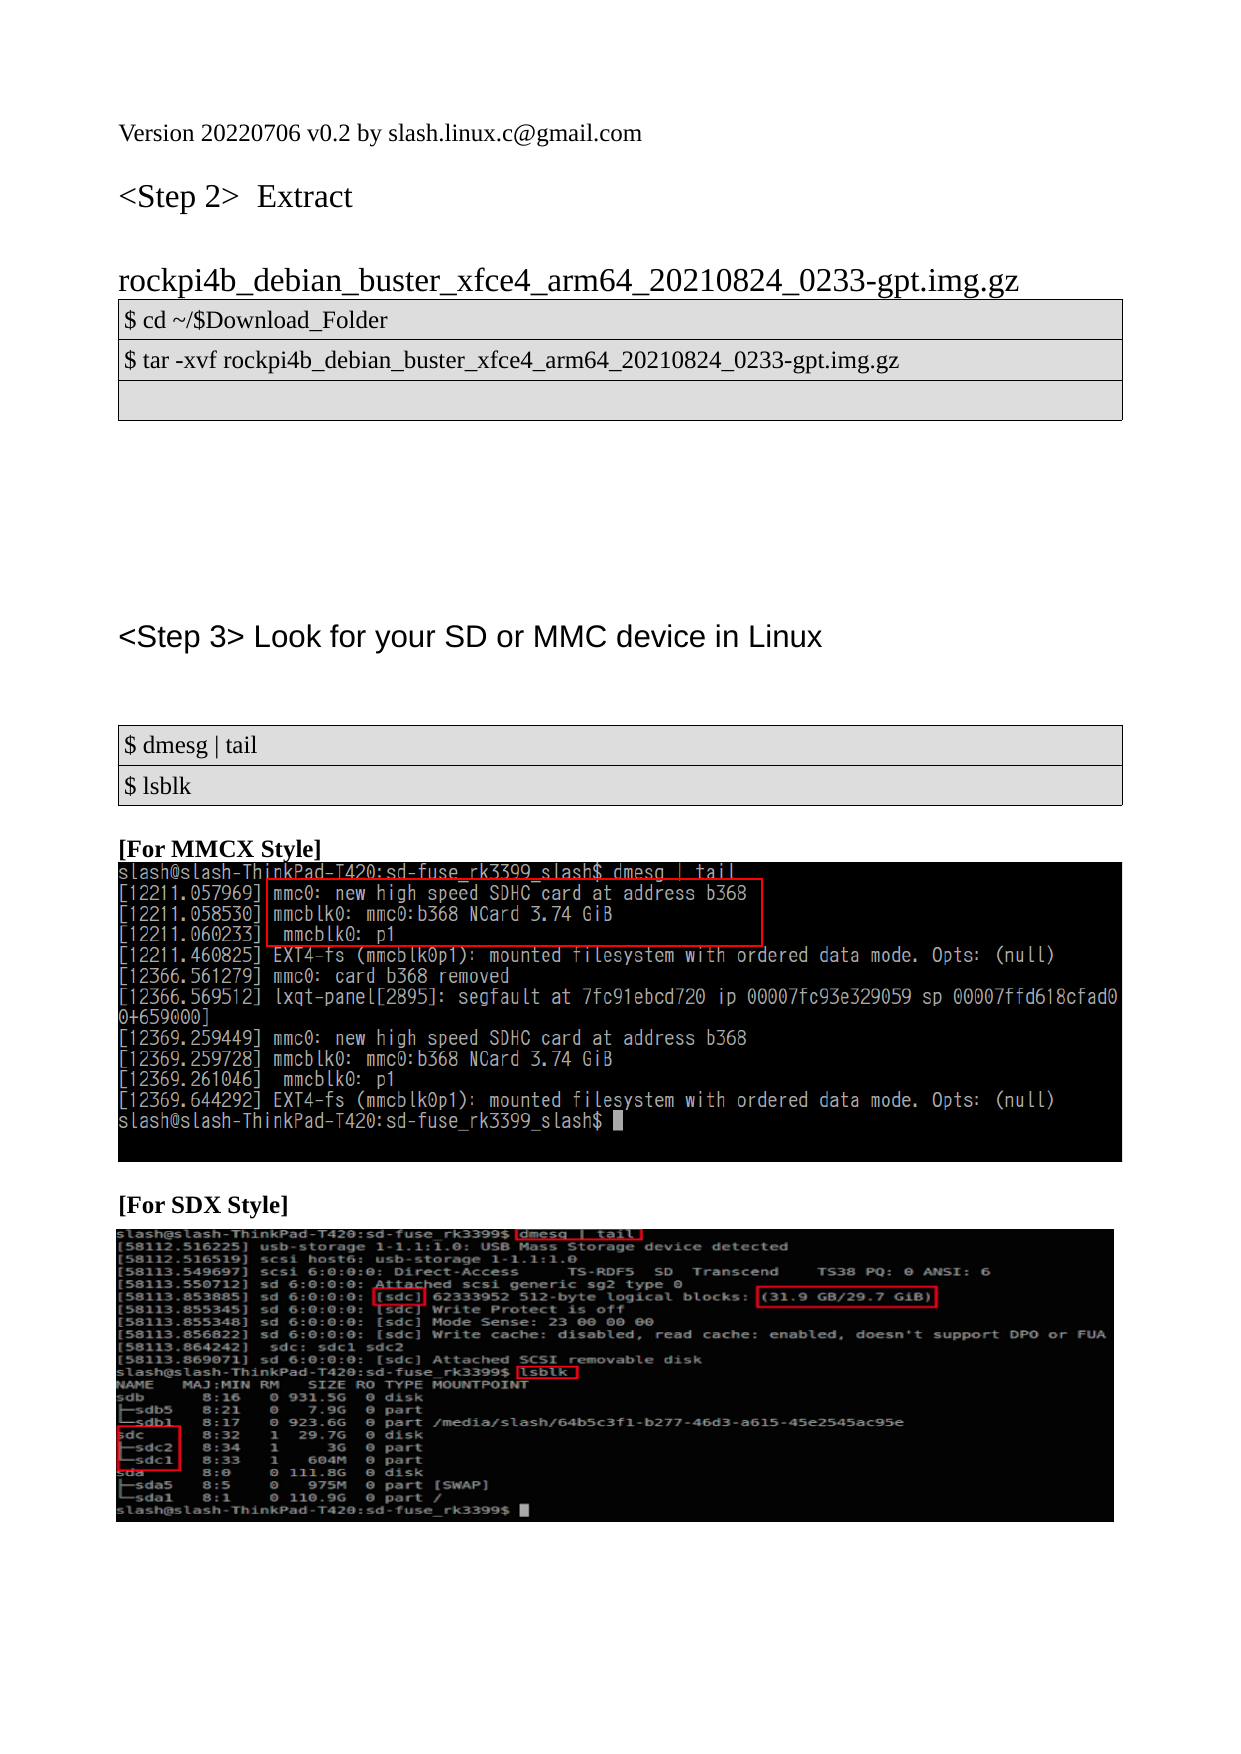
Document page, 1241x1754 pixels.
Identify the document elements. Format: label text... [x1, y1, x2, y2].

text \ [1114, 1276, 1122, 1305]
table_header $ dmesg | tail [119, 726, 1122, 765]
text [For SDX Style] [118, 1190, 1122, 1247]
table_cell $ lsblk [119, 766, 1122, 805]
table_header $ cd ~/$Download_Folder [119, 300, 1122, 339]
subtitle <Step 2> Extract [118, 176, 1122, 248]
picture [116, 1229, 1114, 1522]
text [For MMCX Style] [118, 834, 1122, 862]
table_cell [119, 381, 1122, 420]
table_cell $ tar -xvf rockpi4b_debian_buster_xfce4_arm64_20210824_0233-gpt.img.gz [119, 340, 1122, 380]
picture [118, 862, 1123, 1162]
subtitle <Step 3> Look for your SD or MMC device in Linux [118, 618, 1122, 653]
text rockpi4b_debian_buster_xfce4_arm64_20210824_0233-gpt.img.gz [118, 261, 1122, 299]
